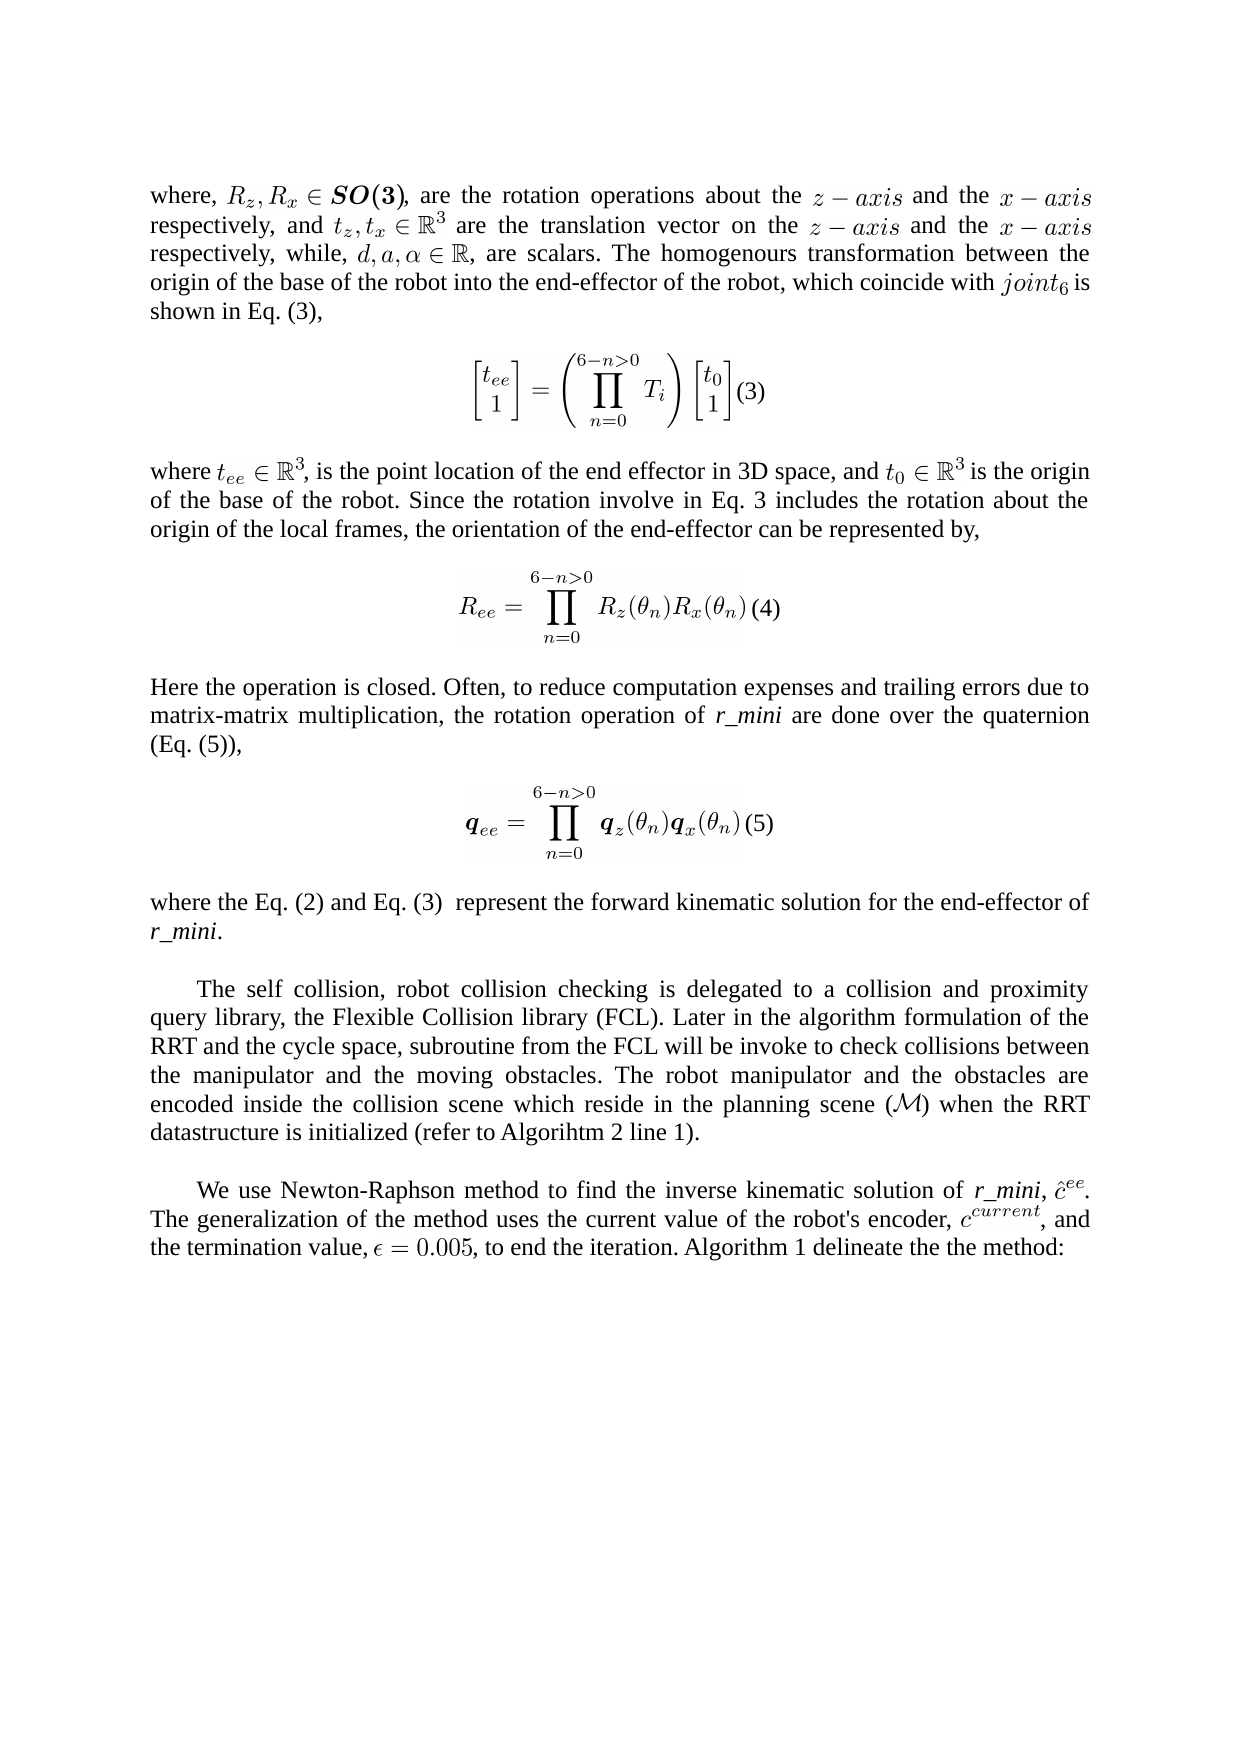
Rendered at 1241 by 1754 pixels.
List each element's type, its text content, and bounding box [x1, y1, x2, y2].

picture [961, 1205, 1040, 1227]
picture [1000, 188, 1091, 206]
picture [1001, 273, 1068, 296]
picture [1000, 218, 1091, 235]
text (4) [745, 571, 1090, 643]
text [150, 787, 466, 859]
text where, , are the rotation operations about the and the respectively, and are the translation vector on the and the respectively, while, , are scalars. The homogenours transformation between the origin of the base of the robot into the end-effector of the robot, which coincide with is shown in Eq. (3), [150, 180, 1090, 325]
picture [466, 786, 739, 859]
picture [334, 211, 445, 238]
picture [1055, 1180, 1084, 1199]
text [150, 571, 459, 643]
picture [217, 457, 304, 484]
picture [475, 353, 730, 428]
text [150, 353, 475, 428]
text Here the operation is closed. Often, to reduce computation expenses and trailing errors due to matrix-matrix multiplication, the rotation operation of r_mini are done over the quaternion (Eq. (5)), [150, 672, 1090, 758]
text where , is the point location of the end effector in 3D space, and is the origin of the base of the robot. Since the rotation involve in Eq. 3 includes the rotation about the origin of the local frames, the orientation of the end-effector can be represented by, [150, 456, 1090, 543]
picture [810, 218, 899, 235]
text (3) [730, 353, 1090, 428]
text (5) [739, 787, 1090, 859]
picture [358, 244, 469, 267]
text We use Newton-Raphson method to find the inverse kinematic solution of r_mini, . The generalization of the method uses the current value of the robot's encoder, , and the termination value, , to end the iteration. Algorithm 1 delineate the the method: [150, 1175, 1090, 1261]
picture [459, 571, 745, 643]
picture [813, 188, 902, 206]
picture [227, 184, 404, 210]
picture [886, 457, 964, 484]
picture [893, 1093, 921, 1112]
picture [374, 1238, 472, 1256]
text The self collision, robot collision checking is delegated to a collision and proximity query library, the Flexible Collision library (FCL). Later in the algorithm formulation of the RRT and the cycle space, subroutine from the FCL will be invoke to check collisions between the manipulator and the moving obstacles. The robot manipulator and the obstacles are encoded inside the collision scene which reside in the planning scene () when the RRT datastructure is initialized (refer to Algorihtm 2 line 1). [150, 974, 1090, 1146]
text where the Eq. (2) and Eq. (3) represent the forward kinematic solution for the end-effector of r_mini. [150, 887, 1090, 945]
